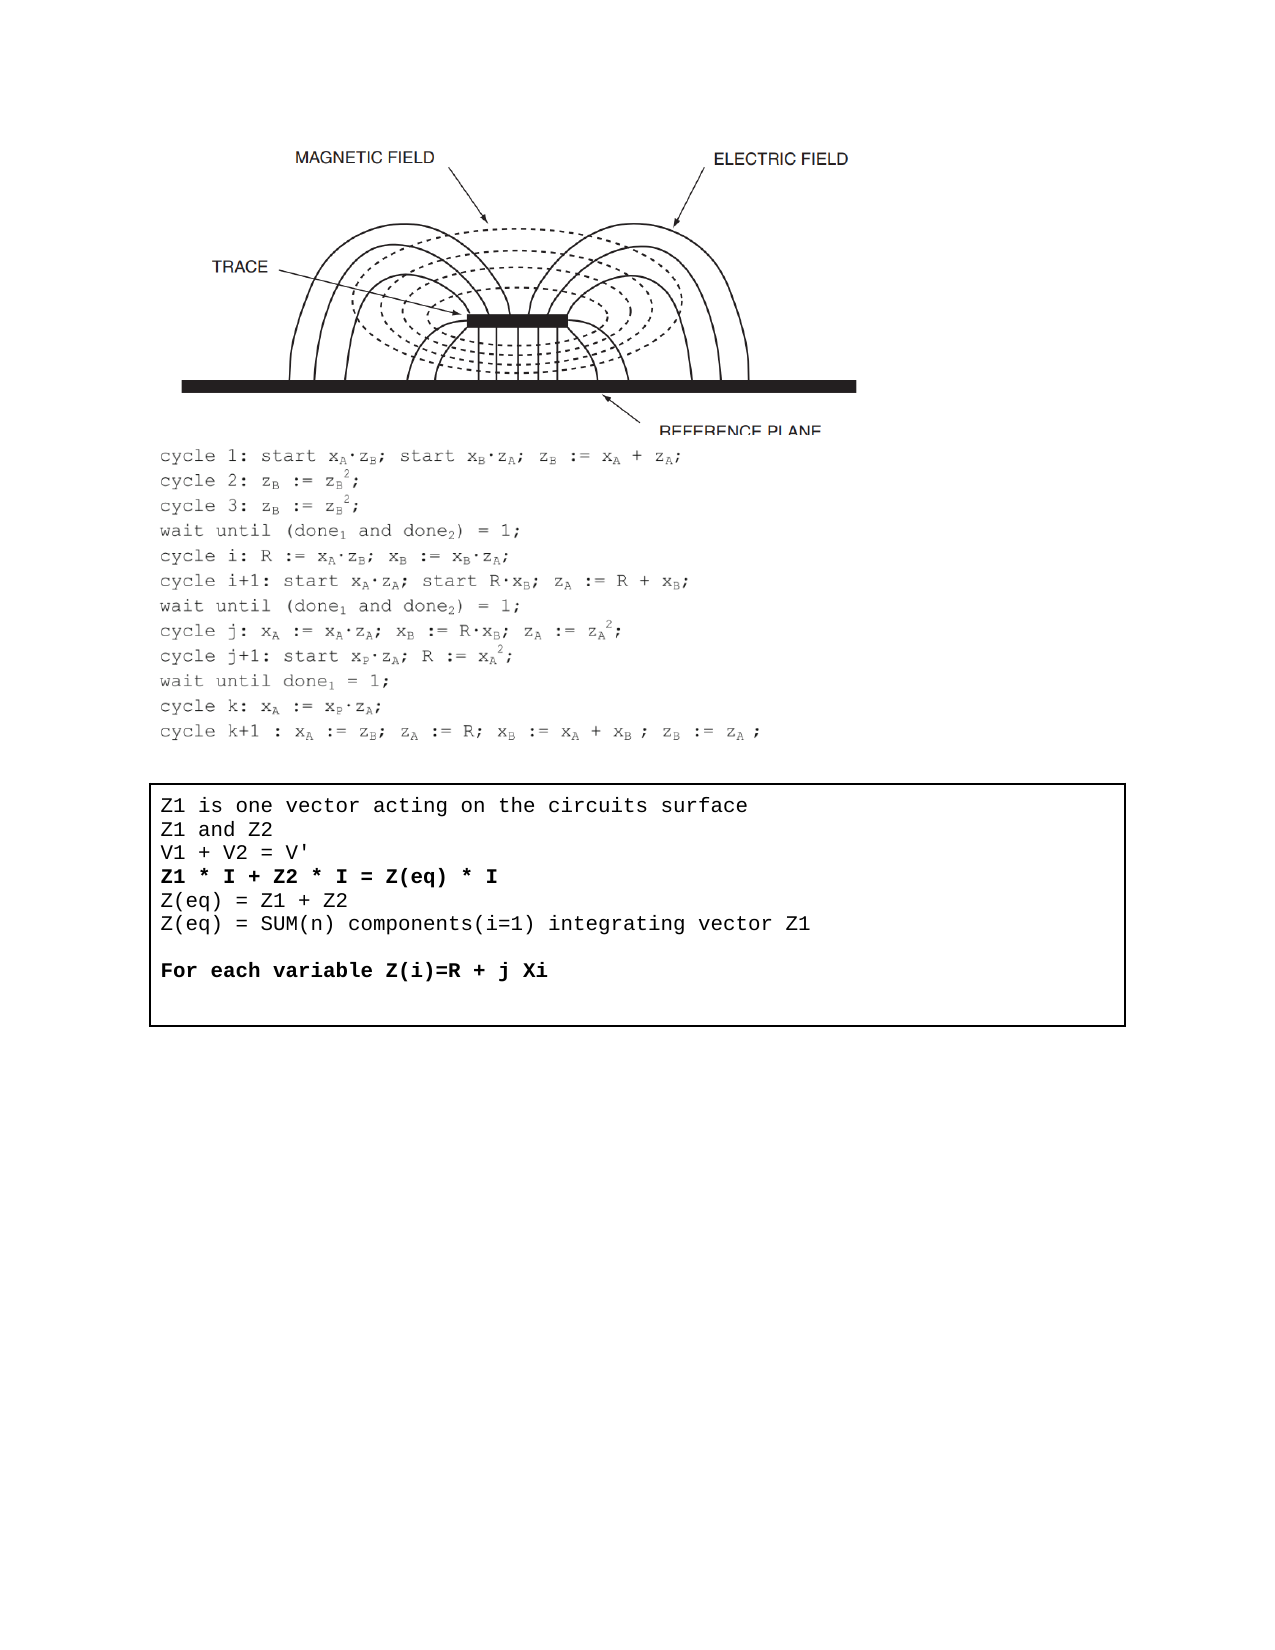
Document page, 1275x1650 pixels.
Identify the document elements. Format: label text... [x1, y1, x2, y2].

picture [150, 150, 870, 435]
table_header Z1 is one vector acting on the circuits surface Z1 and Z2 V1 + V2 = V' Z1 * I + Z2 * I = Z(eq) * I Z(eq) = Z1 + Z2 Z(eq) = SUM(n) components(i=1) integrating vector Z1 For each variable Z(i)=R + j Xi [151, 785, 1124, 1025]
picture [150, 438, 762, 744]
